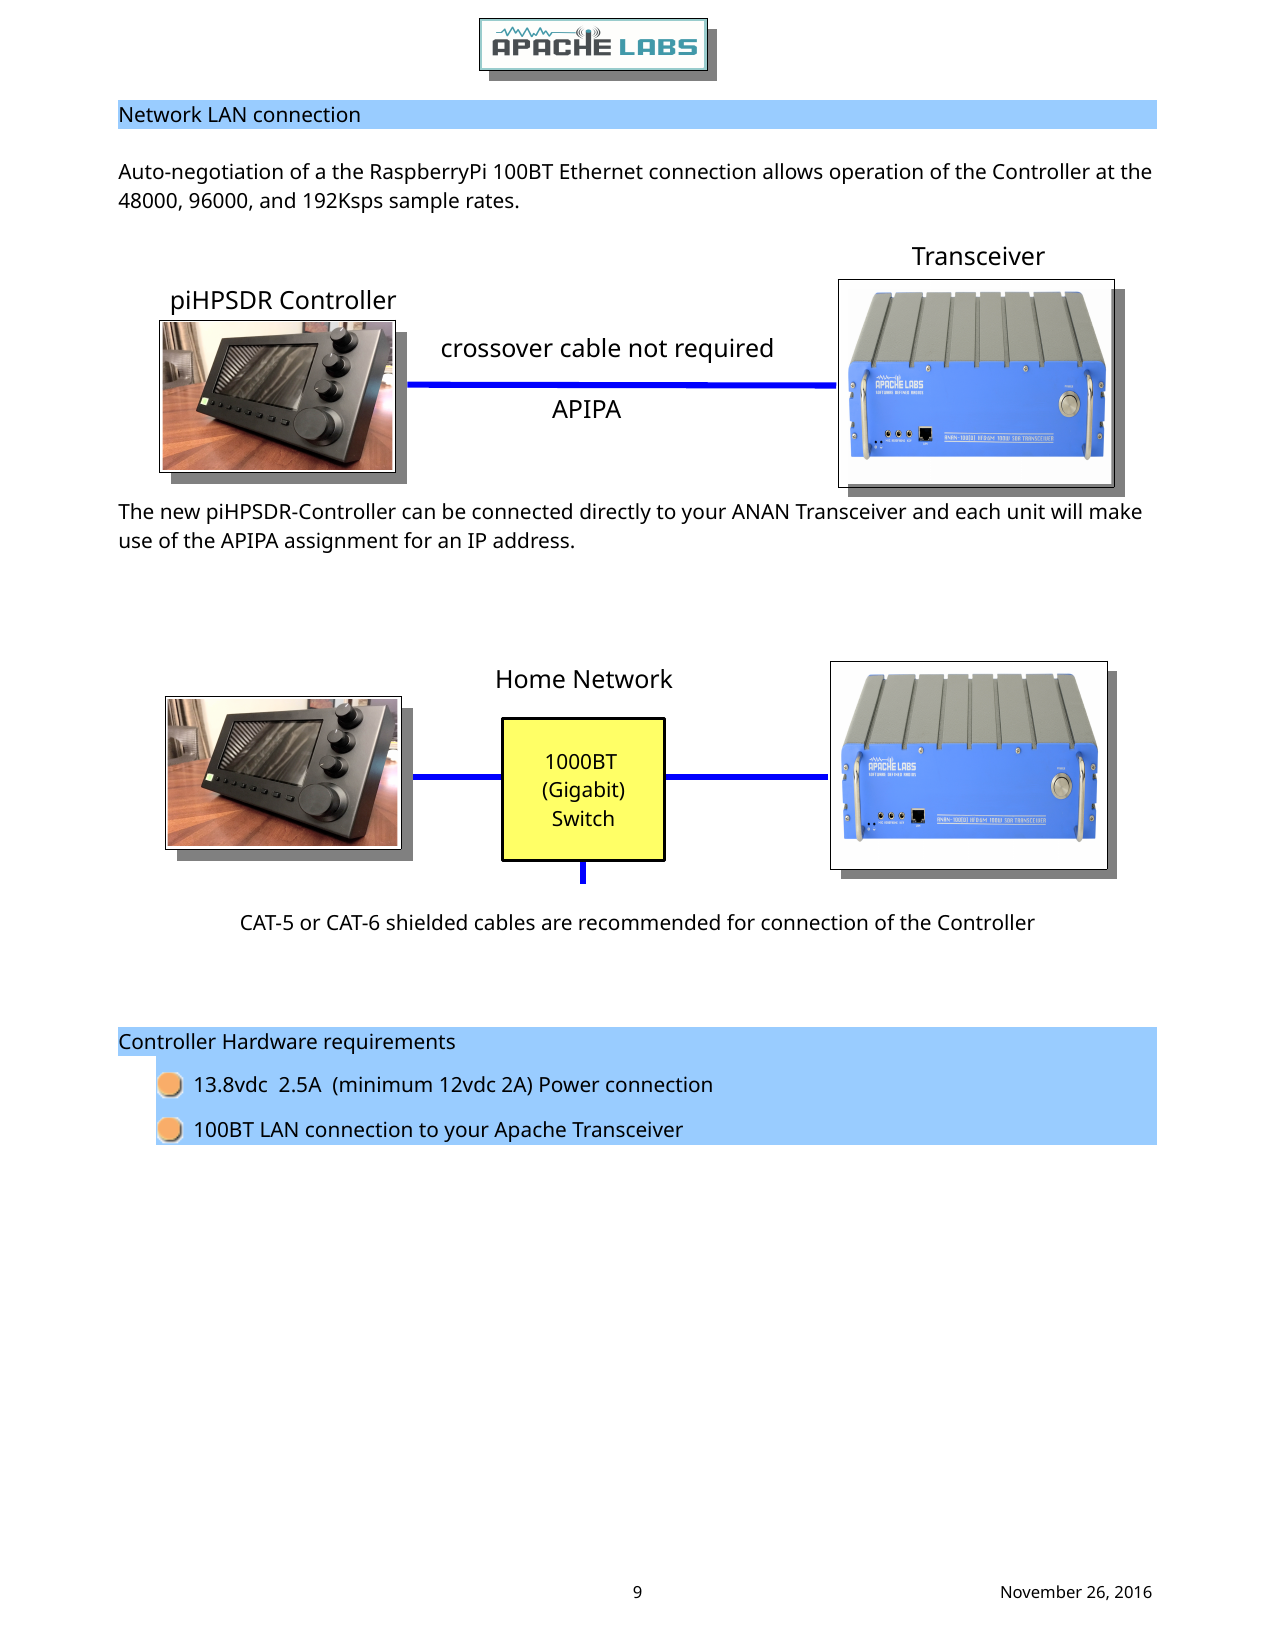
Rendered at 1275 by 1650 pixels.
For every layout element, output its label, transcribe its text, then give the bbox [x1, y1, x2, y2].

picture [156, 1116, 185, 1145]
picture [840, 281, 1112, 484]
picture [162, 322, 393, 470]
picture [167, 699, 398, 846]
subtitle Controller Hardware requirements [118, 1027, 1157, 1056]
picture [156, 1071, 185, 1100]
subtitle 13.8vdc 2.5A (minimum 12vdc 2A) Power connection [156, 1070, 1157, 1101]
picture [833, 663, 1104, 866]
subtitle 100BT LAN connection to your Apache Transceiver [156, 1115, 1157, 1145]
text CAT-5 or CAT-6 shielded cables are recommended for connection of the Controller [118, 908, 1157, 936]
subtitle Network LAN connection [118, 100, 1157, 129]
text Auto-negotiation of a the RaspberryPi 100BT Ethernet connection allows operation of the Controller at the 48000, 96000, and 192Ksps sample rates. [118, 157, 1157, 214]
picture [482, 21, 704, 68]
text The new piHPSDR-Controller can be connected directly to your ANAN Transceiver and each unit will make use of the APIPA assignment for an IP address. [118, 299, 1157, 554]
